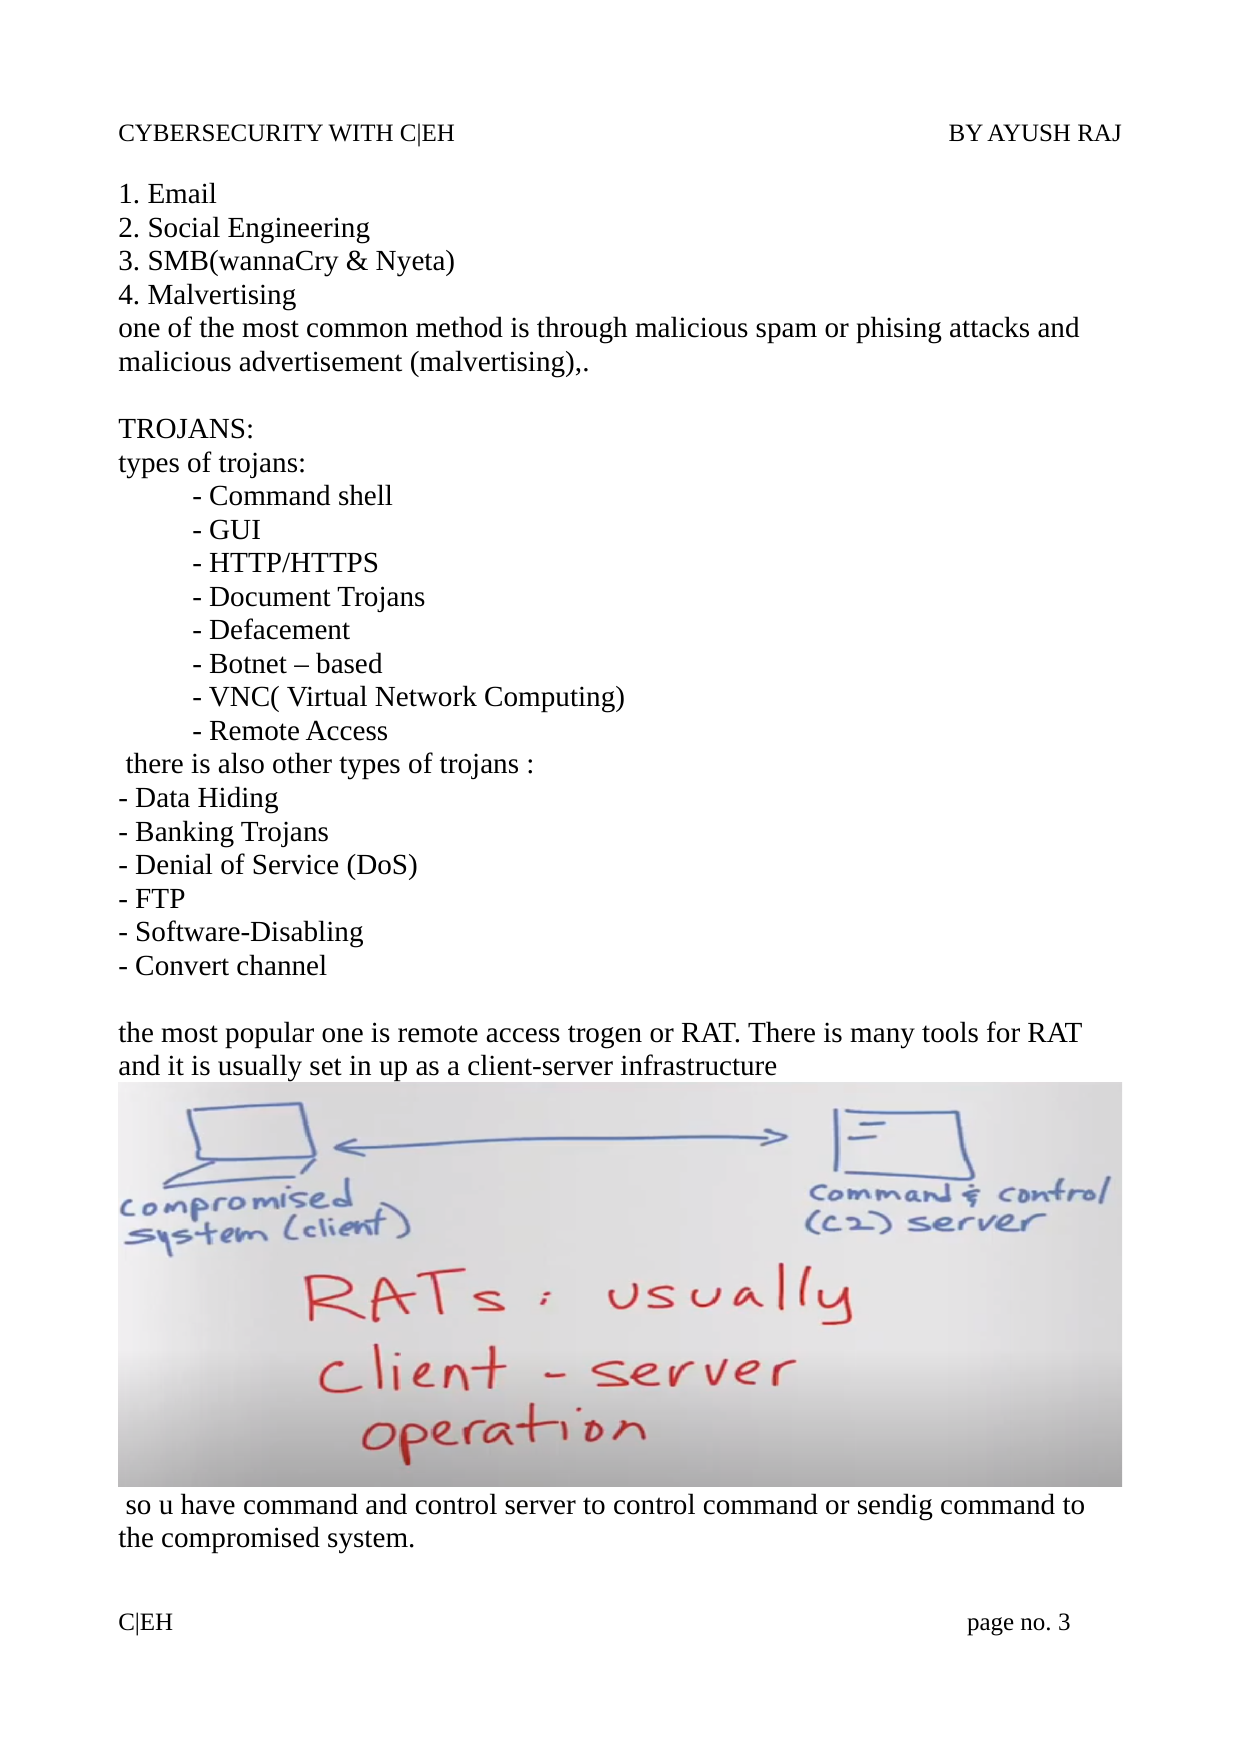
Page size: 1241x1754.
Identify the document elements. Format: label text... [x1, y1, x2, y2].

text 1. Email [118, 176, 1122, 210]
text - Remote Access [118, 713, 1122, 747]
text TROJANS: [118, 411, 1122, 445]
text - Data Hiding [118, 780, 1122, 814]
text - GUI [118, 512, 1122, 545]
text - VNC( Virtual Network Computing) [118, 679, 1122, 713]
text - Botnet – based [118, 646, 1122, 679]
text types of trojans: [118, 445, 1122, 478]
text one of the most common method is through malicious spam or phising attacks and malicious advertisement (malvertising),. [118, 311, 1122, 378]
text the most popular one is remote access trogen or RAT. There is many tools for RAT [118, 1015, 1122, 1048]
text - Software-Disabling [118, 914, 1122, 948]
text - Document Trojans [118, 579, 1122, 612]
text 4. Malvertising [118, 277, 1122, 311]
text 2. Social Engineering [118, 210, 1122, 243]
text and it is usually set in up as a client-server infrastructure [118, 1048, 1122, 1082]
text - Convert channel [118, 948, 1122, 981]
text there is also other types of trojans : [118, 747, 1122, 780]
text - Banking Trojans [118, 814, 1122, 847]
text 3. SMB(wannaCry & Nyeta) [118, 243, 1122, 277]
text - Denial of Service (DoS) [118, 847, 1122, 881]
picture [118, 1082, 1123, 1487]
text - HTTP/HTTPS [118, 545, 1122, 579]
text - Command shell [118, 478, 1122, 512]
text so u have command and control server to control command or sendig command to the compromised system. [118, 1487, 1122, 1554]
text - Defacement [118, 612, 1122, 646]
text - FTP [118, 881, 1122, 914]
